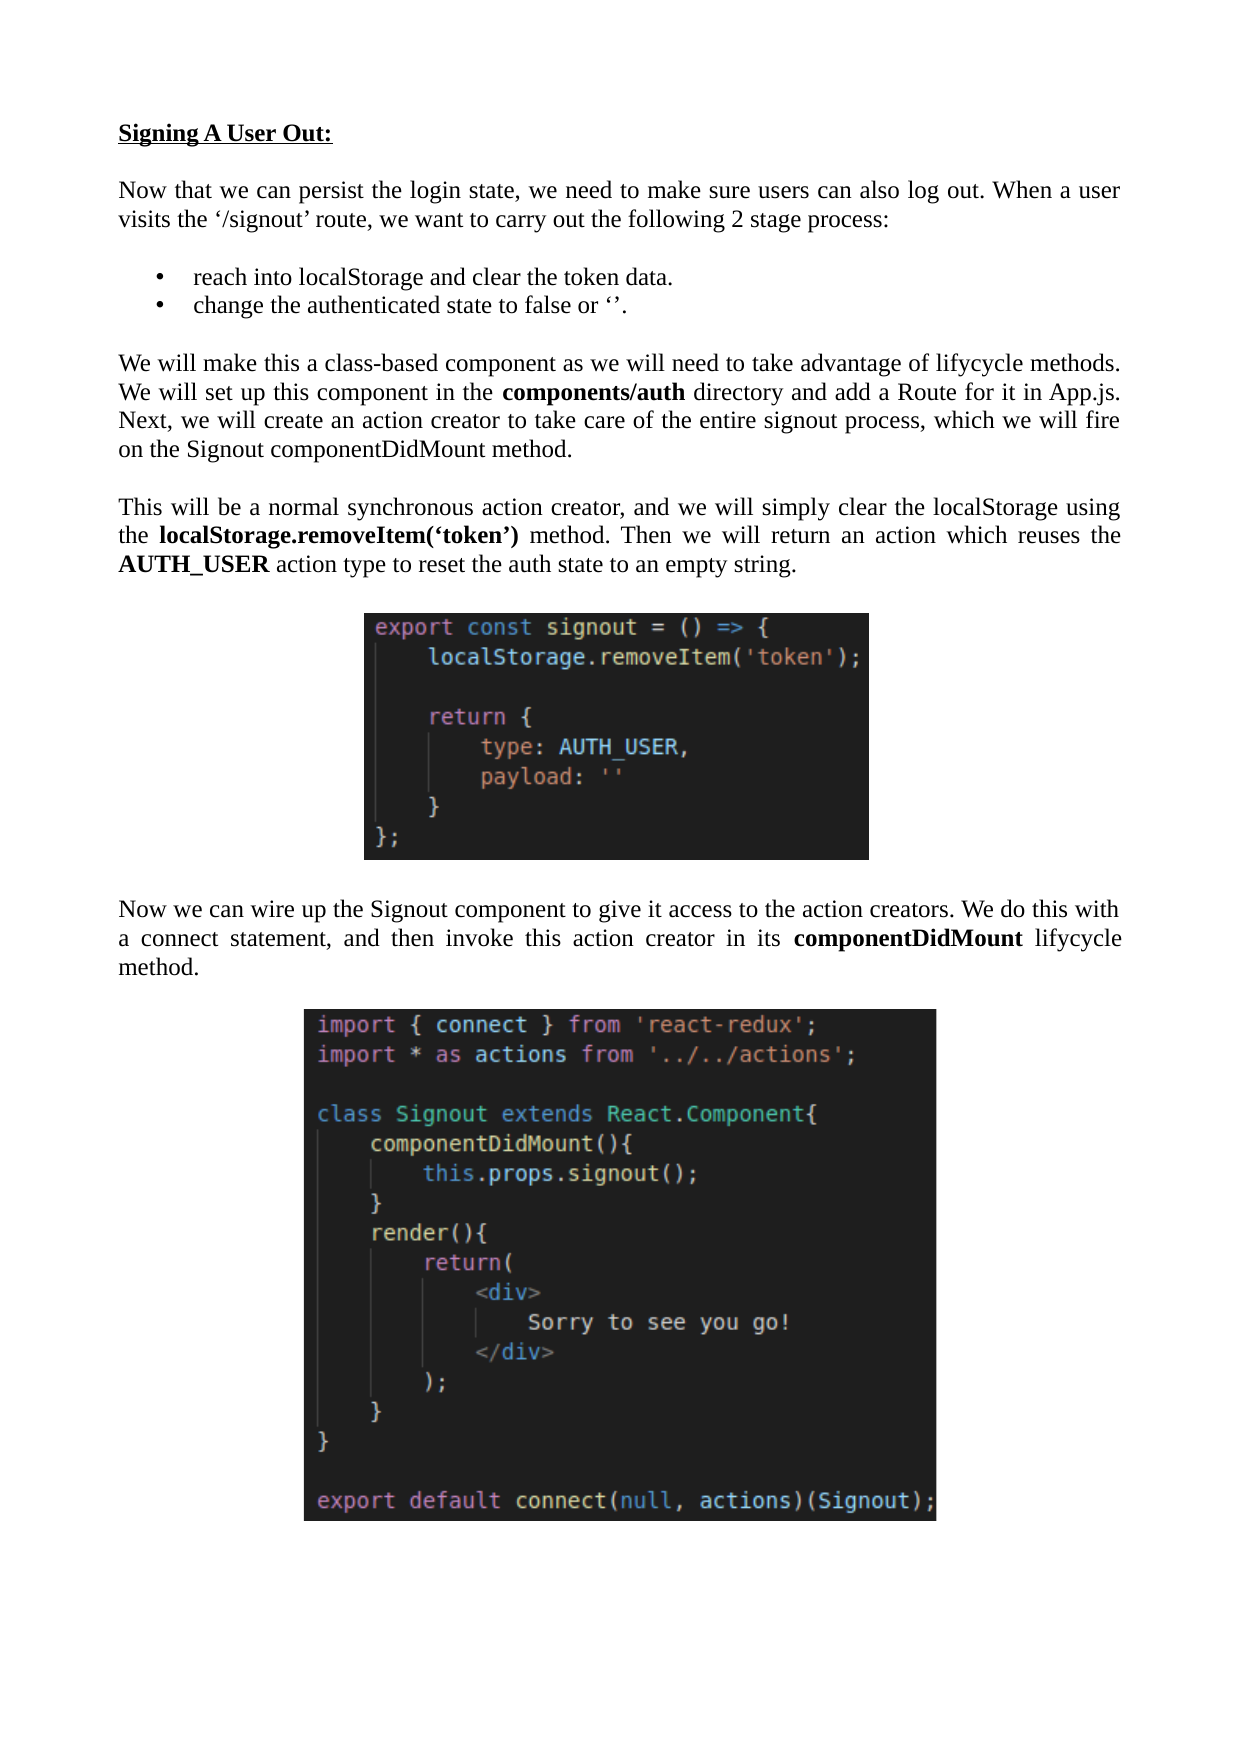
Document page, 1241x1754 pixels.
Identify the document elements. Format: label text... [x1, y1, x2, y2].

picture [303, 1009, 937, 1521]
text This will be a normal synchronous action creator, and we will simply clear the localStorage using the localStorage.removeItem(‘token’) method. Then we will return an action which reuses the AUTH_USER action type to reset the auth state to an empty string. [118, 492, 1122, 578]
list reach into localStorage and clear the token data. [156, 262, 1122, 291]
picture [364, 613, 869, 860]
text Now that we can persist the login state, we need to make sure users can also log out. When a user visits the ‘/signout’ route, we want to carry out the following 2 stage process: [118, 176, 1122, 233]
text We will make this a class-based component as we will need to take advantage of lifycycle methods. We will set up this component in the components/auth directory and add a Route for it in App.js. Next, we will create an action creator to take care of the entire signout process, which we will fire on the Signout componentDidMount method. [118, 348, 1122, 463]
text Signing A User Out: [118, 118, 1122, 147]
text Now we can wire up the Signout component to give it access to the action creators. We do this with a connect statement, and then invoke this action creator in its componentDidMount lifycycle method. [118, 894, 1122, 981]
list change the authenticated state to false or ‘’. [156, 291, 1122, 319]
